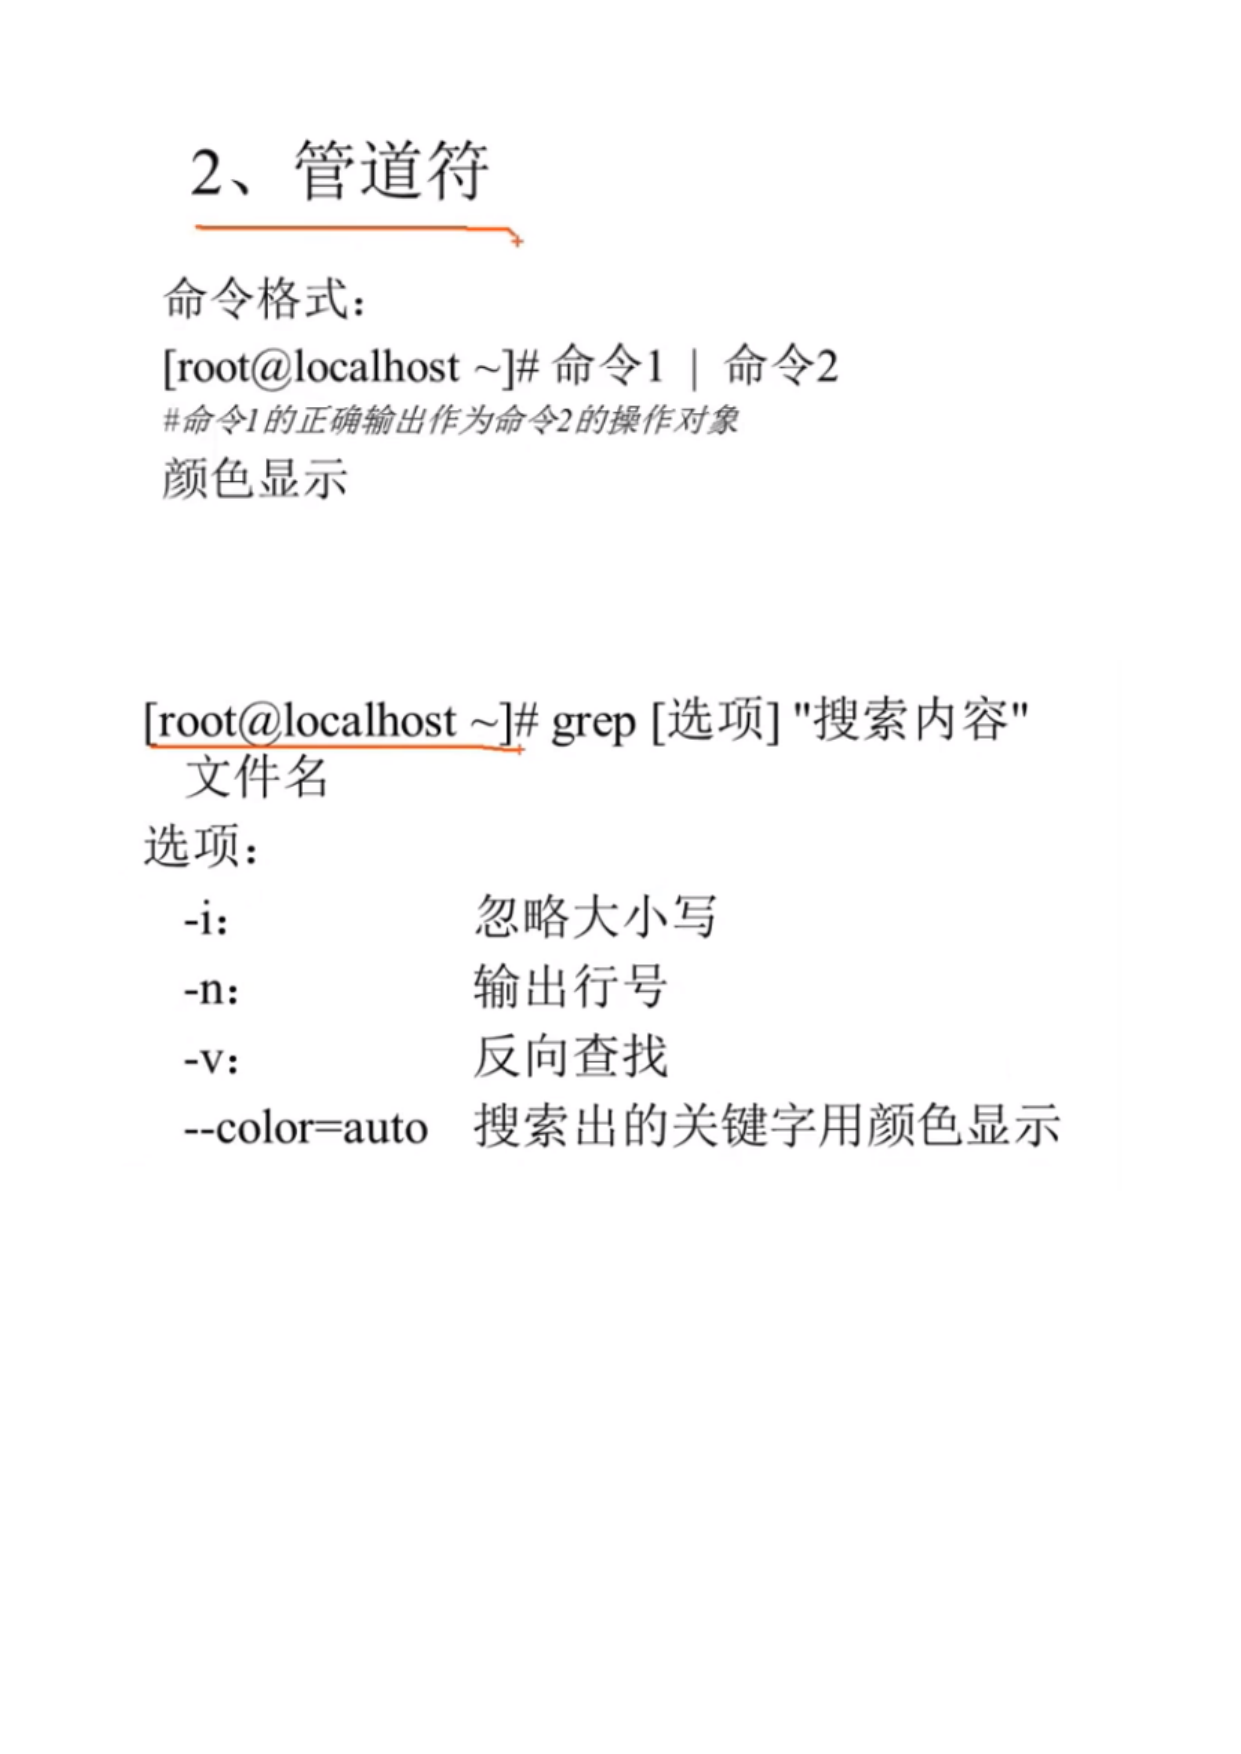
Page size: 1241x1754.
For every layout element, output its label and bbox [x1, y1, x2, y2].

picture [118, 660, 1123, 1191]
picture [118, 118, 1123, 613]
